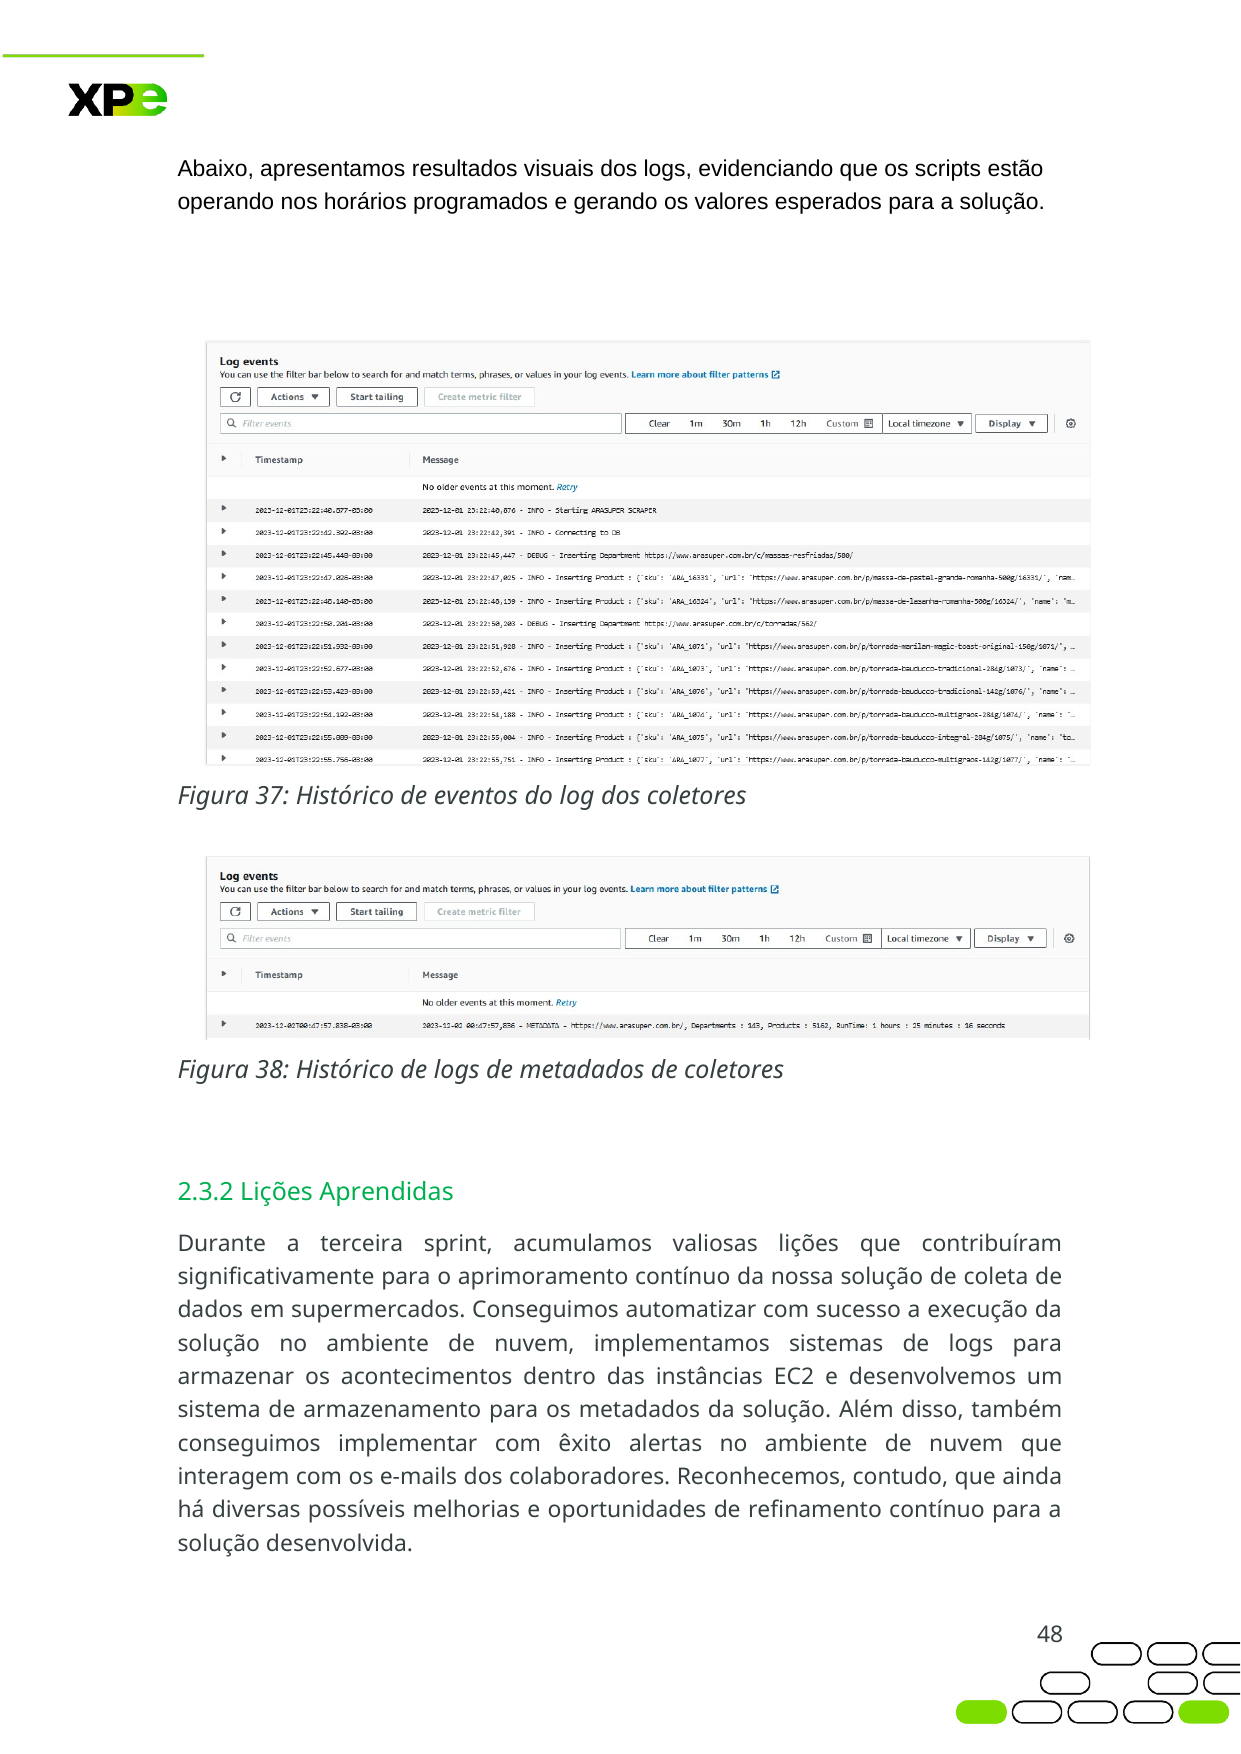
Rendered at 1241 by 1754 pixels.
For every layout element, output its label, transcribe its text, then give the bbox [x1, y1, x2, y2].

picture [204, 340, 1091, 766]
picture [204, 856, 1091, 1040]
text Figura 40: Histórico de logs de metadados de coletores [177, 857, 1118, 1086]
text Abaixo, apresentamos resultados visuais dos logs, evidenciando que os scripts estão operando nos horários programados e gerando os valores esperados para a solução. [177, 148, 1063, 248]
subtitle 2.3.2 Lições Aprendidas [177, 1173, 1063, 1207]
picture [955, 1642, 1241, 1724]
text Durante a terceira sprint, acumulamos valiosas lições que contribuíram significativamente para o aprimoramento contínuo da nossa solução de coleta de dados em supermercados. Conseguimos automatizar com sucesso a execução da solução no ambiente de nuvem, implementamos sistemas de logs para armazenar os acontecimentos dentro das instâncias EC2 e desenvolvemos um sistema de armazenamento para os metadados da solução. Além disso, também conseguimos implementar com êxito alertas no ambiente de nuvem que interagem com os e-mails dos colaboradores. Reconhecemos, contudo, que ainda há diversas possíveis melhorias e oportunidades de refinamento contínuo para a solução desenvolvida. [177, 1224, 1063, 1558]
text Figura 39: Histórico de eventos do log dos coletores [177, 340, 1118, 812]
picture [2, 51, 205, 148]
